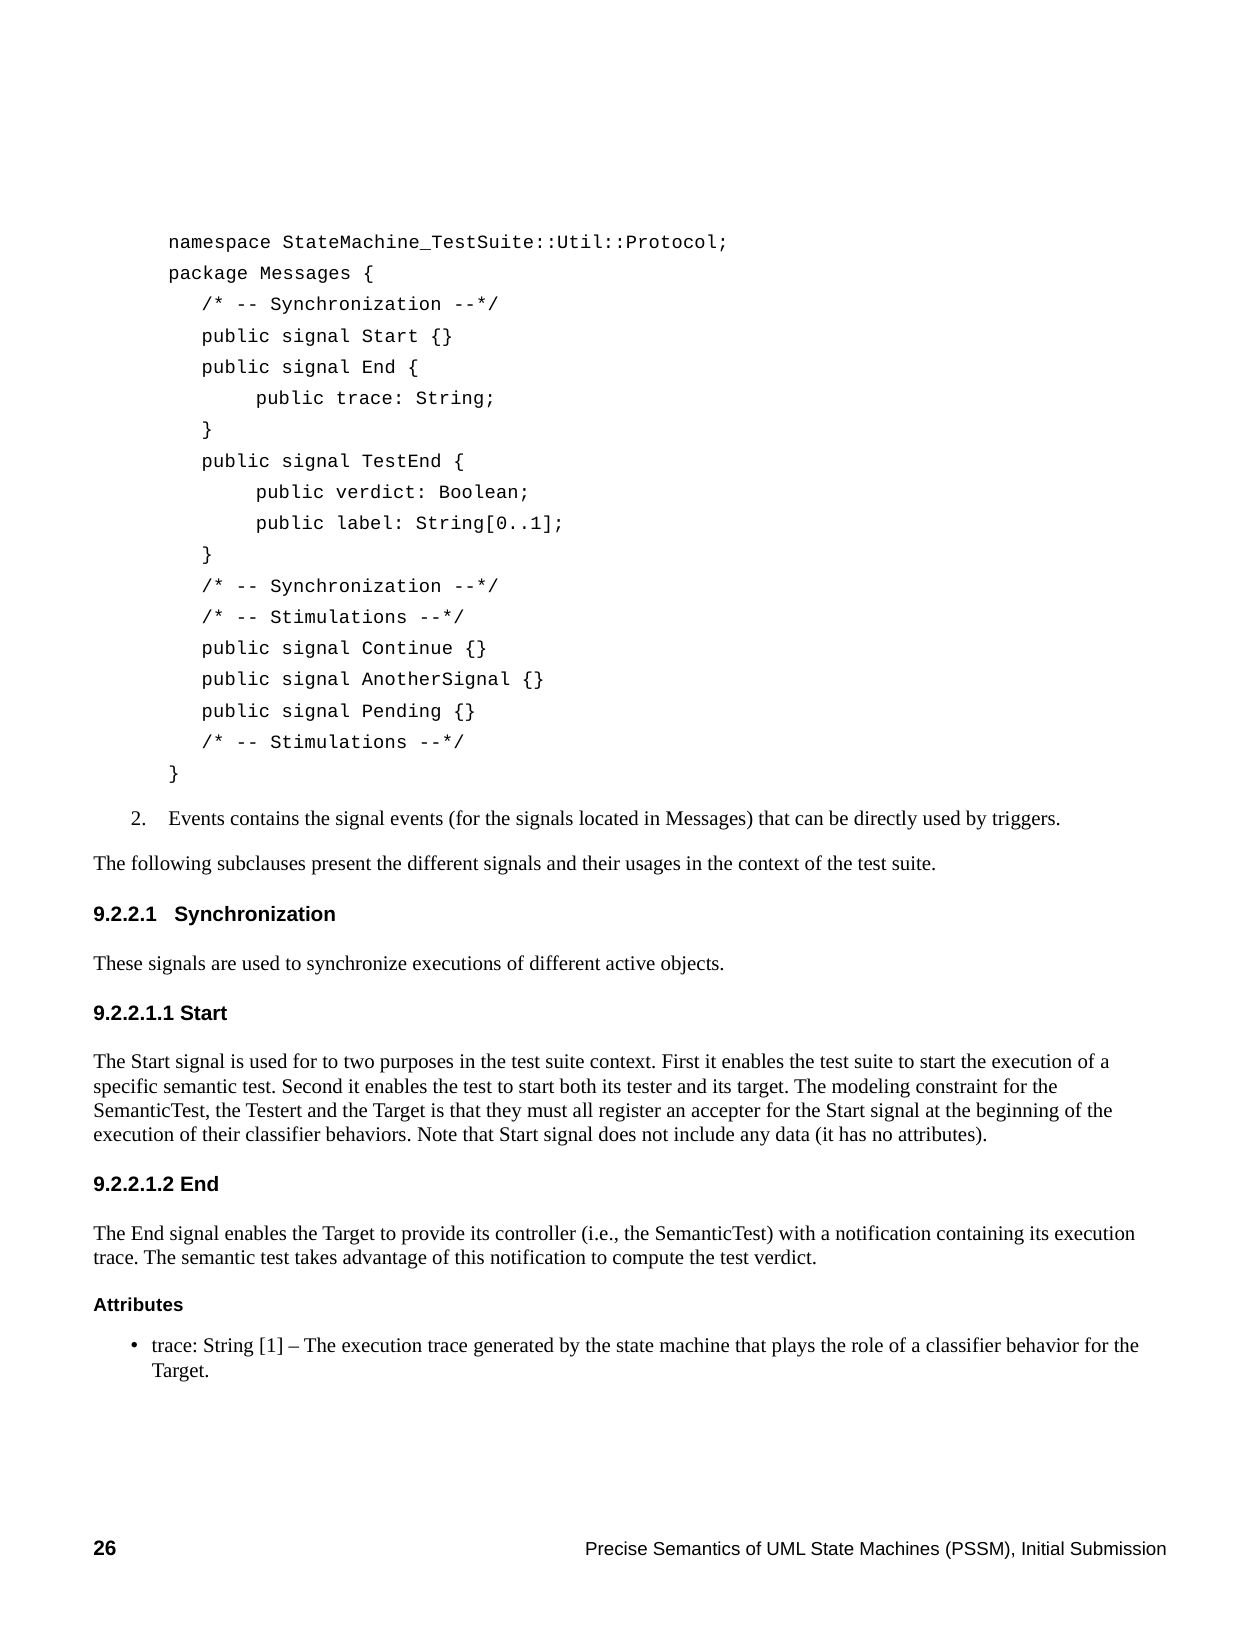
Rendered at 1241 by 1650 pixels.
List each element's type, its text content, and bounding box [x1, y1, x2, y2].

text public signal Continue {} [168, 637, 1164, 660]
text public label: String[0..1]; [168, 512, 1164, 535]
subtitle Start [93, 999, 1164, 1024]
text The Start signal is used for to two purposes in the test suite context. First it enables the test suite to start the execution of a specific semantic test. Second it enables the test to start both its tester and its target. The modeling constraint for the SemanticTest, the Testert and the Target is that they must all register an accepter for the Start signal at the beginning of the execution of their classifier behaviors. Note that Start signal does not include any data (it has no attributes). [93, 1049, 1164, 1146]
text } [168, 543, 1164, 566]
text public signal Pending {} [168, 700, 1164, 723]
subtitle Synchronization [93, 900, 1164, 925]
text public trace: String; [168, 387, 1164, 410]
text These signals are used to synchronize executions of different active objects. [93, 950, 1164, 974]
text public signal Start {} [168, 325, 1164, 348]
text public signal AnotherSignal {} [168, 668, 1164, 691]
subtitle End [93, 1171, 1164, 1196]
text package Messages { [168, 262, 1164, 285]
text The following subclauses present the different signals and their usages in the context of the test suite. [93, 851, 1164, 875]
text public signal End { [168, 356, 1164, 379]
text } [168, 418, 1164, 441]
text namespace StateMachine_TestSuite::Util::Protocol; [168, 231, 1164, 254]
list trace: String [1] – The execution trace generated by the state machine that plays the role of a classifier behavior for the Target. [131, 1332, 1164, 1382]
subtitle Attributes [93, 1294, 1164, 1315]
text The End signal enables the Target to provide its controller (i.e., the SemanticTest) with a notification containing its execution trace. The semantic test takes advantage of this notification to compute the test verdict. [93, 1221, 1164, 1269]
text public verdict: Boolean; [168, 481, 1164, 504]
text /* -- Synchronization --*/ [168, 293, 1164, 316]
text /* -- Stimulations --*/ [168, 731, 1164, 754]
text /* -- Synchronization --*/ [168, 575, 1164, 598]
text public signal TestEnd { [168, 450, 1164, 473]
text } [168, 762, 1164, 785]
text /* -- Stimulations --*/ [168, 606, 1164, 629]
list Events contains the signal events (for the signals located in Messages) that can be directly used by triggers. [131, 806, 1164, 830]
